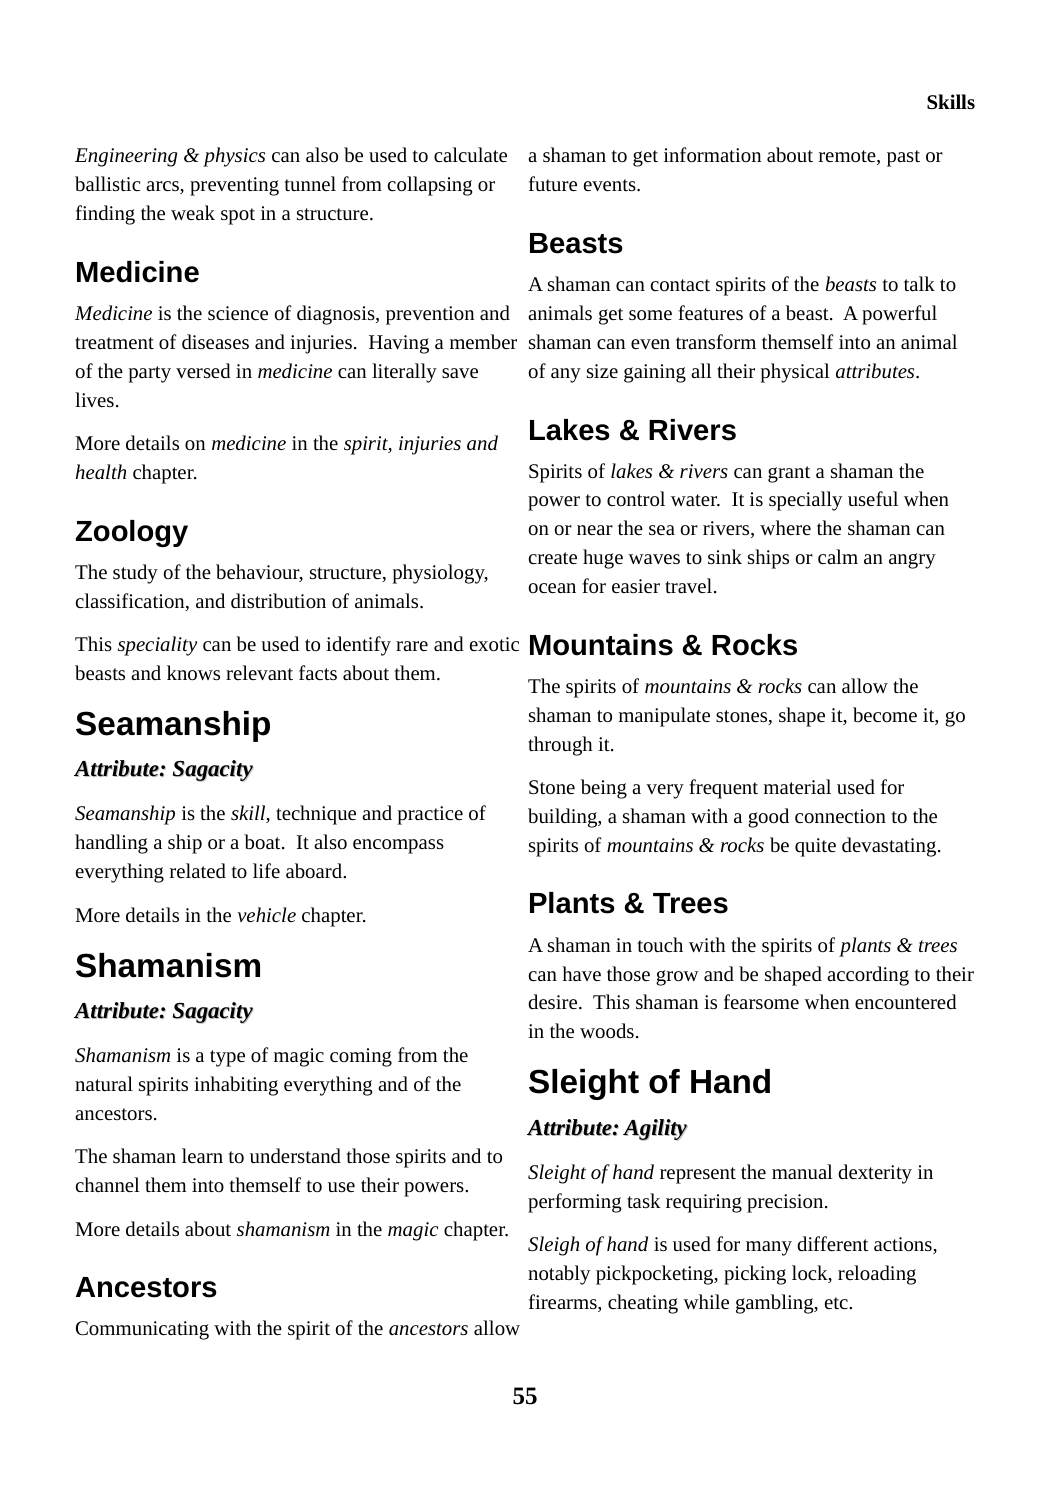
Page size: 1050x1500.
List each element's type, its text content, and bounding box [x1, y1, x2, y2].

subtitle Zoology [75, 514, 522, 547]
text Shamanism is a type of magic coming from the natural spirits inhabiting everything and of the ancestors. [75, 1043, 522, 1125]
subtitle Medicine [75, 255, 522, 288]
text Sleight of hand represent the manual dexterity in performing task requiring precision. [528, 1160, 975, 1213]
text Attribute: Agility [528, 1113, 975, 1140]
subtitle Plants & Trees [528, 887, 975, 920]
text Stone being a very frequent material used for building, a shaman with a good connection to the spirits of mountains & rocks be quite devastating. [528, 775, 975, 857]
subtitle Lakes & Rivers [528, 412, 975, 446]
text The study of the behaviour, structure, physiology, classification, and distribution of animals. [75, 560, 522, 613]
subtitle Shamanism [75, 946, 522, 984]
text A shaman in touch with the spirits of plants & trees can have those grow and be shaped according to their desire. This shaman is fearsome when encountered in the woods. [528, 933, 975, 1043]
text Spirits of lakes & rivers can grant a shaman the power to control water. It is specially useful when on or near the sea or rivers, where the shaman can create huge waves to sink ships or calm an angry ocean for easier travel. [528, 458, 975, 598]
subtitle Ancestors [75, 1270, 522, 1304]
text Communicating with the spirit of the ancestors allow [75, 1316, 522, 1340]
subtitle Sleight of Hand [528, 1063, 975, 1101]
text a shaman to get information about remote, past or future events. [528, 143, 975, 196]
text More details in the vehicle chapter. [75, 902, 522, 927]
text A shaman can contact spirits of the beasts to talk to animals get some features of a beast. A powerful shaman can even transform themself into an animal of any size gaining all their physical attributes. [528, 272, 975, 383]
text More details about shamanism in the magic chapter. [75, 1216, 522, 1241]
text The spirits of mountains & rocks can allow the shaman to manipulate stones, shape it, become it, go through it. [528, 674, 975, 756]
text Attribute: Sagacity [75, 997, 522, 1023]
text The shaman learn to understand those spirits and to channel them into themself to use their powers. [75, 1144, 522, 1197]
text Attribute: Sagacity [75, 755, 522, 782]
text Sleigh of hand is used for many different actions, notably pickpocketing, picking lock, reloading firearms, cheating while gambling, etc. [528, 1232, 975, 1314]
text Medicine is the science of diagnosis, prevention and treatment of diseases and injuries. Having a member of the party versed in medicine can literally save lives. [75, 301, 522, 412]
subtitle Mountains & Rocks [528, 628, 975, 661]
subtitle Beasts [528, 226, 975, 259]
text This speciality can be used to identify rare and exotic beasts and knows relevant facts about them. [75, 632, 522, 685]
text Seamanship is the skill, technique and practice of handling a ship or a boat. It also encompass everything related to life aboard. [75, 801, 522, 883]
subtitle Seamanship [75, 704, 522, 743]
text More details on medicine in the spirit, injuries and health chapter. [75, 431, 522, 484]
text Engineering & physics can also be used to calculate ballistic arcs, preventing tunnel from collapsing or finding the weak spot in a structure. [75, 143, 522, 225]
